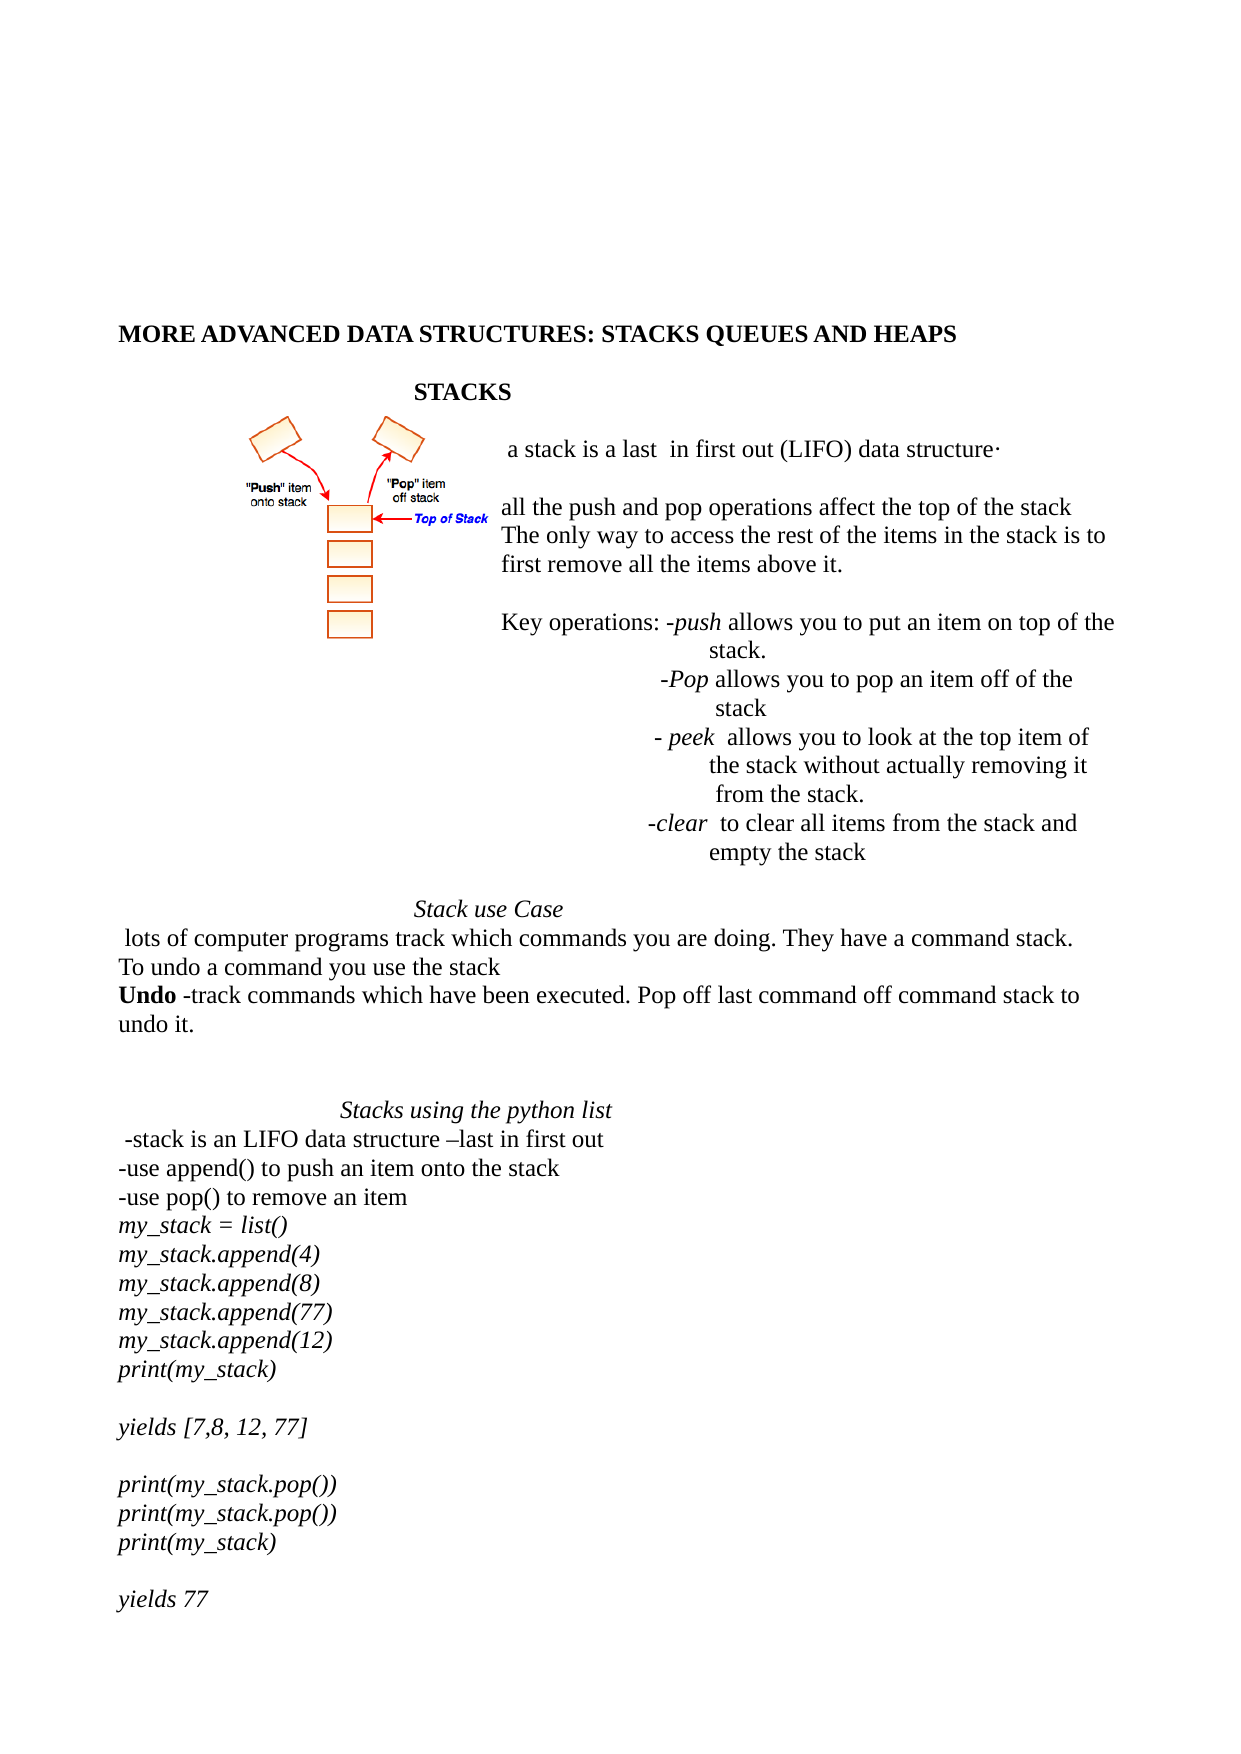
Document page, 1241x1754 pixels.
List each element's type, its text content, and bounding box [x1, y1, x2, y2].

picture [244, 416, 501, 639]
text STACKS [118, 377, 1122, 406]
text lots of computer programs track which commands you are doing. They have a command stack. [118, 923, 1122, 952]
text -Pop allows you to pop an item off of the stack [118, 664, 1122, 722]
text my_stack = list() [118, 1211, 1122, 1239]
text yields 77 [118, 1584, 1122, 1613]
text yields [7,8, 12, 77] [118, 1412, 1122, 1441]
text -use pop() to remove an item [118, 1182, 1122, 1211]
text a stack is a last in first out (LIFO) data structure· [501, 434, 1122, 463]
text - peek allows you to look at the top item of the stack without actually removing it from the stack. [118, 722, 1122, 808]
text MORE ADVANCED DATA STRUCTURES: STACKS QUEUES AND HEAPS [118, 319, 1122, 348]
text Stack use Case [118, 894, 1122, 923]
text [118, 492, 244, 521]
text my_stack.append(4) [118, 1239, 1122, 1268]
text The only way to access the rest of the items in the stack is to first remove all the items above it. [501, 521, 1122, 578]
text Stacks using the python list [118, 1096, 1122, 1124]
text my_stack.append(8) [118, 1268, 1122, 1297]
text my_stack.append(77) [118, 1297, 1122, 1326]
text Key operations: -push allows you to put an item on top of the stack. [118, 607, 1122, 664]
text all the push and pop operations affect the top of the stack [501, 492, 1122, 521]
text print(my_stack.pop()) [118, 1498, 1122, 1527]
text print(my_stack) [118, 1354, 1122, 1383]
text print(my_stack) [118, 1527, 1122, 1556]
text print(my_stack.pop()) [118, 1469, 1122, 1498]
text -clear to clear all items from the stack and empty the stack [118, 808, 1122, 866]
text To undo a command you use the stack [118, 952, 1122, 981]
text -stack is an LIFO data structure –last in first out [118, 1124, 1122, 1153]
text -use append() to push an item onto the stack [118, 1153, 1122, 1182]
text Undo -track commands which have been executed. Pop off last command off command stack to undo it. [118, 981, 1122, 1038]
text [118, 521, 244, 578]
text [118, 434, 244, 463]
text my_stack.append(12) [118, 1326, 1122, 1354]
